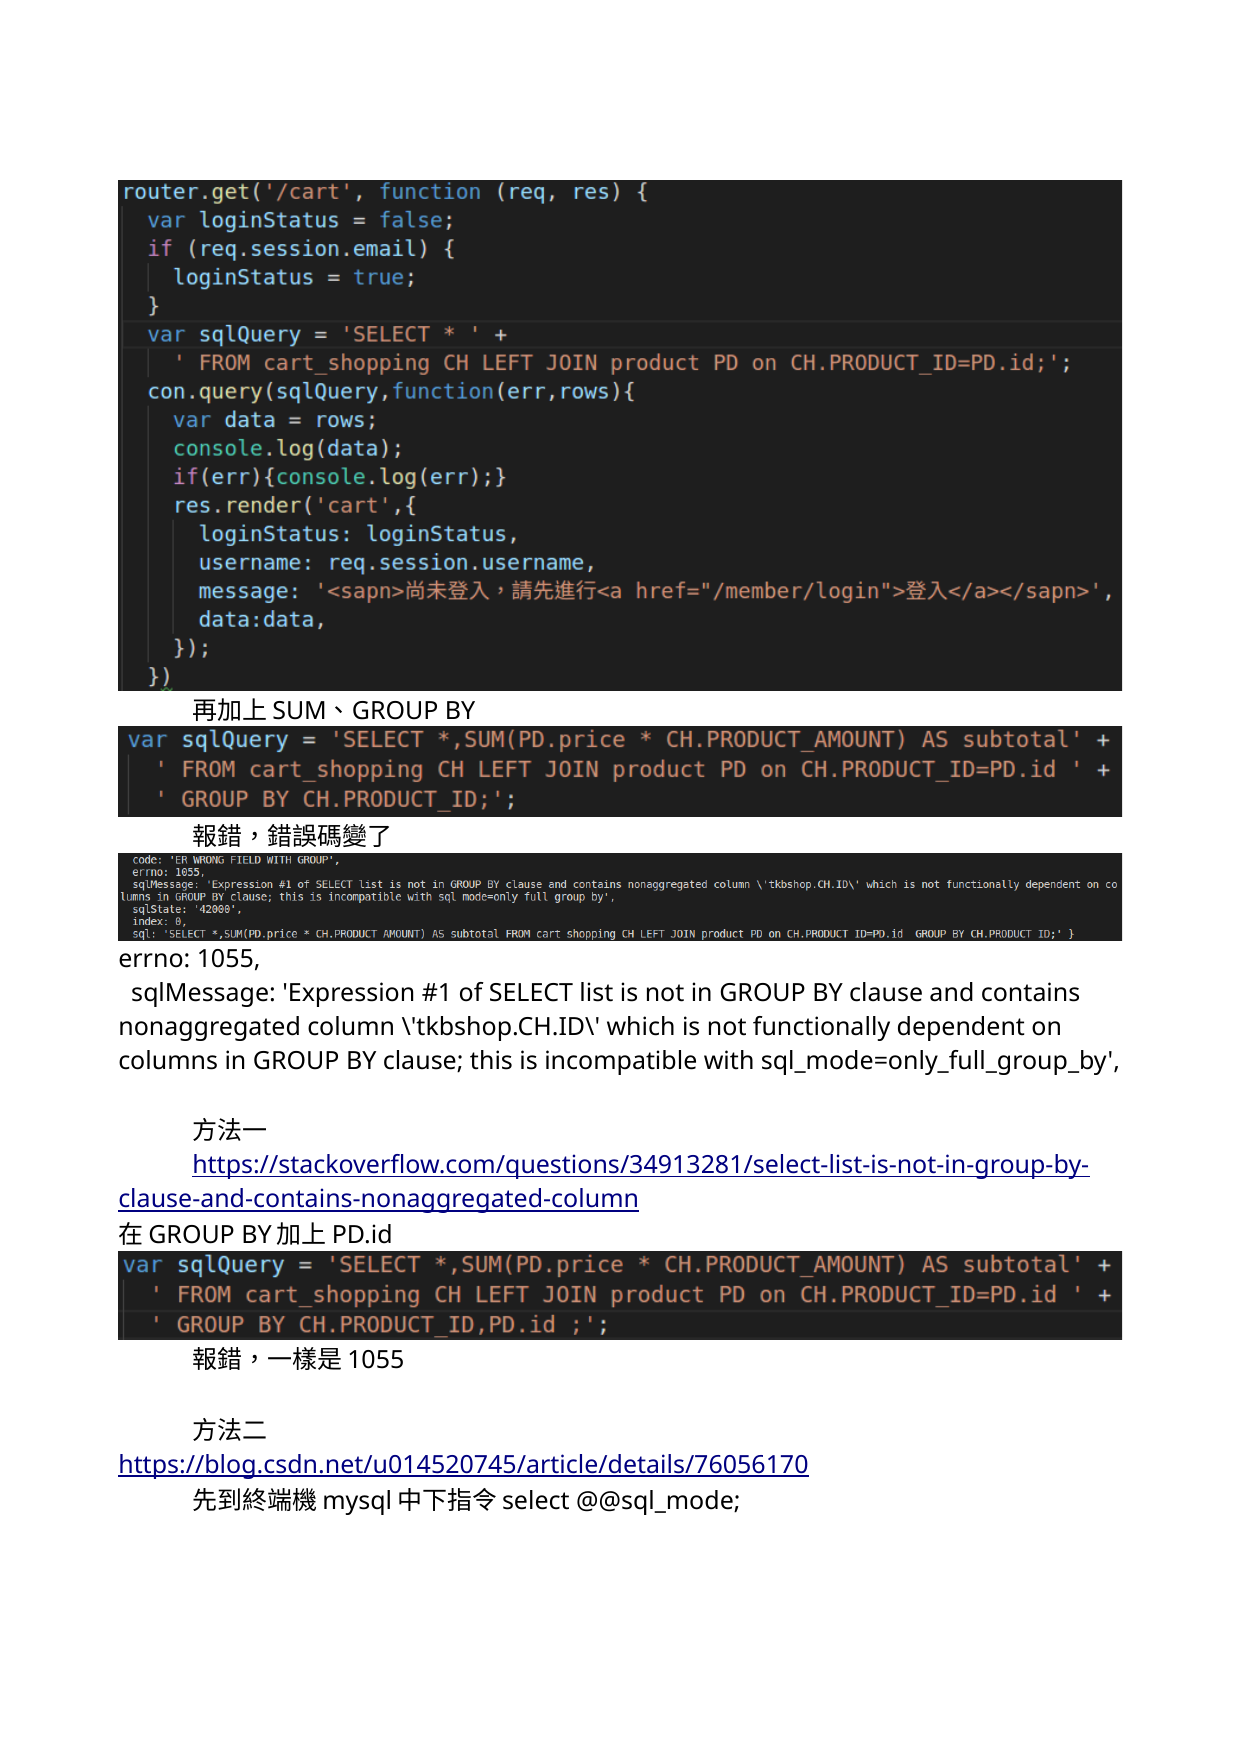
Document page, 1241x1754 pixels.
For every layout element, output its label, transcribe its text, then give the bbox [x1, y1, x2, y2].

text https://stackoverflow.com/questions/34913281/select-list-is-not-in-group-by-clause-and-contains-nonaggregated-column [118, 1147, 1122, 1215]
text https://blog.csdn.net/u014520745/article/details/76056170 [118, 1446, 1122, 1480]
text 方法一 [118, 1111, 1122, 1147]
text [118, 176, 1122, 180]
text sqlMessage: 'Expression #1 of SELECT list is not in GROUP BY clause and contains nonaggregated column \'tkbshop.CH.ID\' which is not functionally dependent on columns in GROUP BY clause; this is incompatible with sql_mode=only_full_group_by', [118, 974, 1122, 1076]
text 報錯，一樣是1055 [118, 1340, 1122, 1376]
text 先到終端機mysql中下指令select @@sql_mode; [118, 1480, 1122, 1517]
text errno: 1055, [118, 941, 1122, 974]
text 方法二 [118, 1410, 1122, 1446]
picture [118, 1251, 1123, 1340]
text 報錯，錯誤碼變了 [118, 817, 1122, 853]
picture [118, 726, 1123, 817]
picture [118, 853, 1123, 941]
text 再加上SUM、GROUP BY [118, 691, 1122, 726]
text 在GROUP BY加上PD.id [118, 1215, 1122, 1251]
picture [118, 180, 1123, 691]
